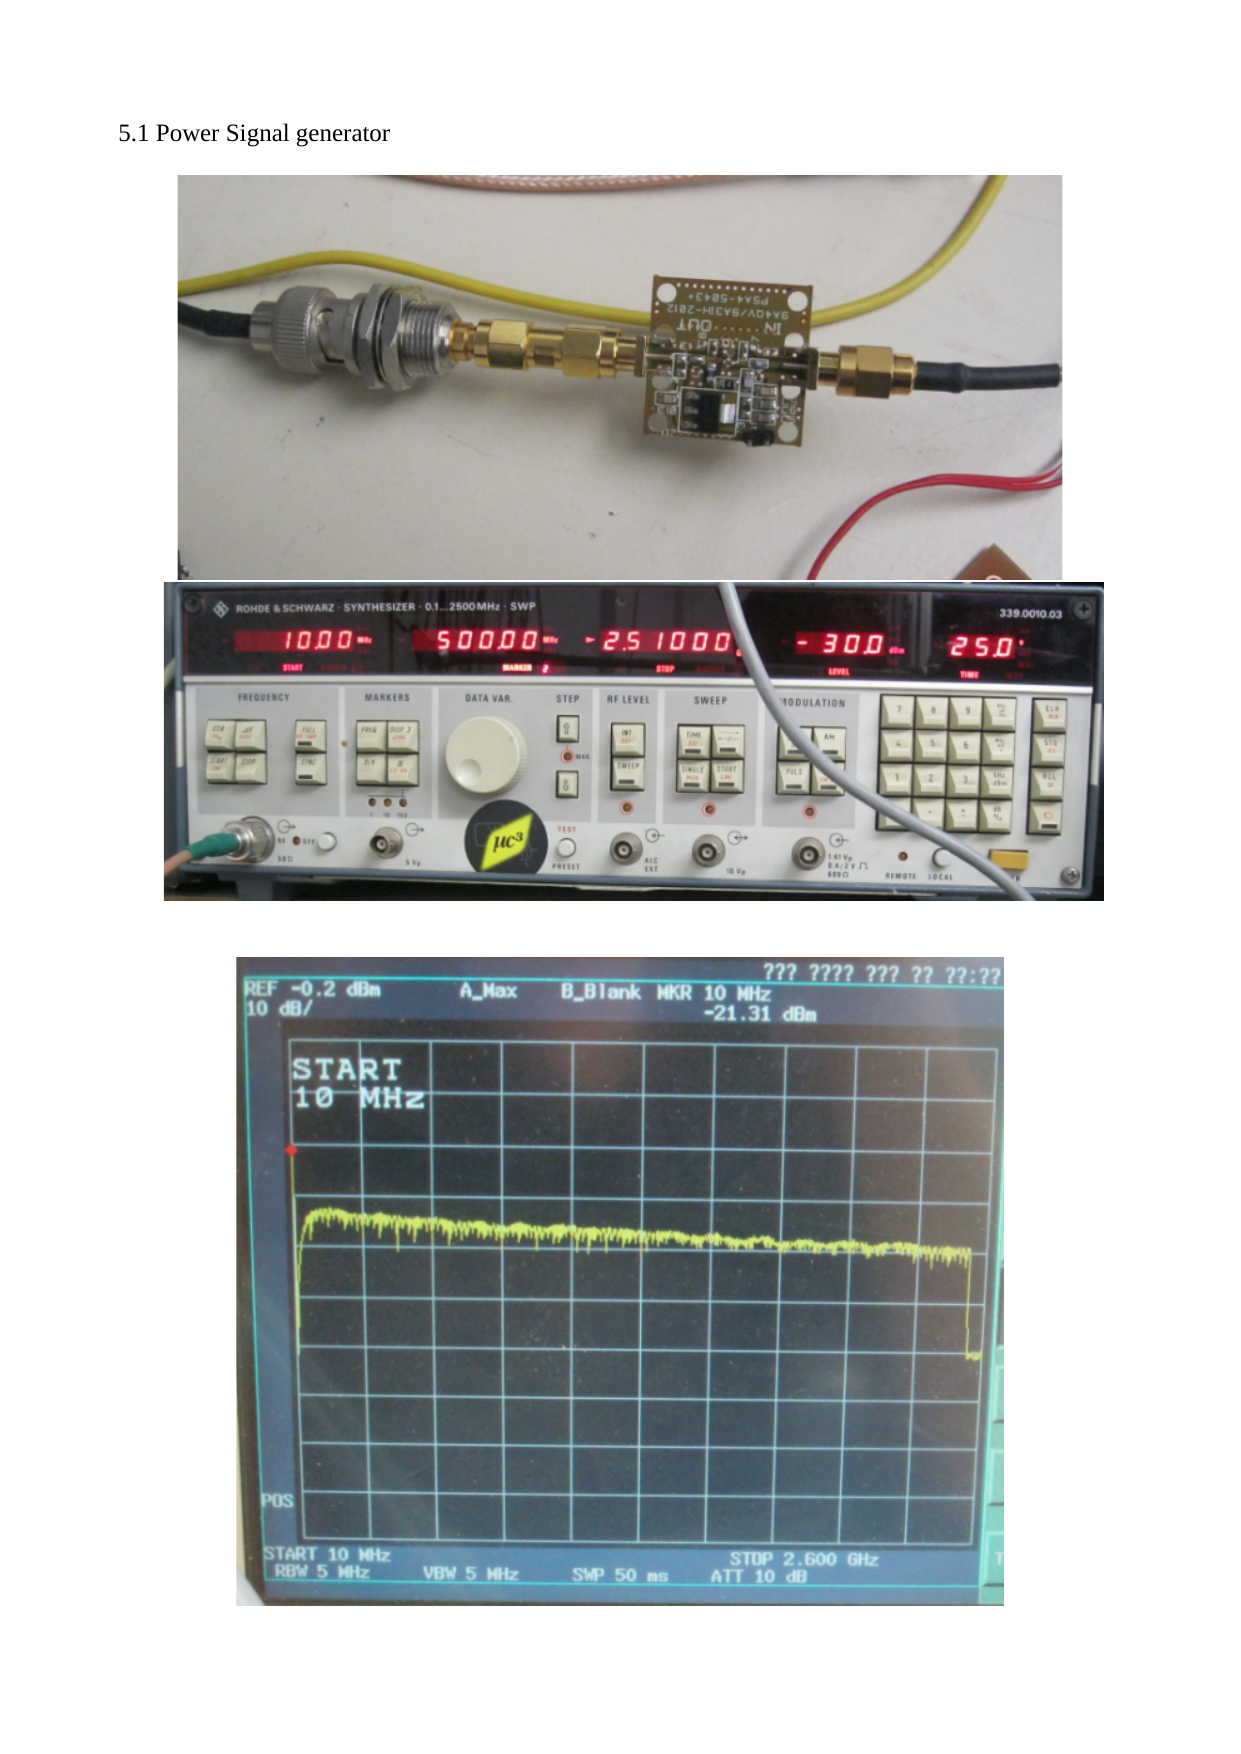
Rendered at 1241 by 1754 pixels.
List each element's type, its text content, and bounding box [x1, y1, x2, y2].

text 5.1 Power Signal generator [118, 118, 1122, 147]
picture [177, 175, 1063, 580]
picture [163, 582, 1104, 901]
picture [236, 957, 1004, 1606]
